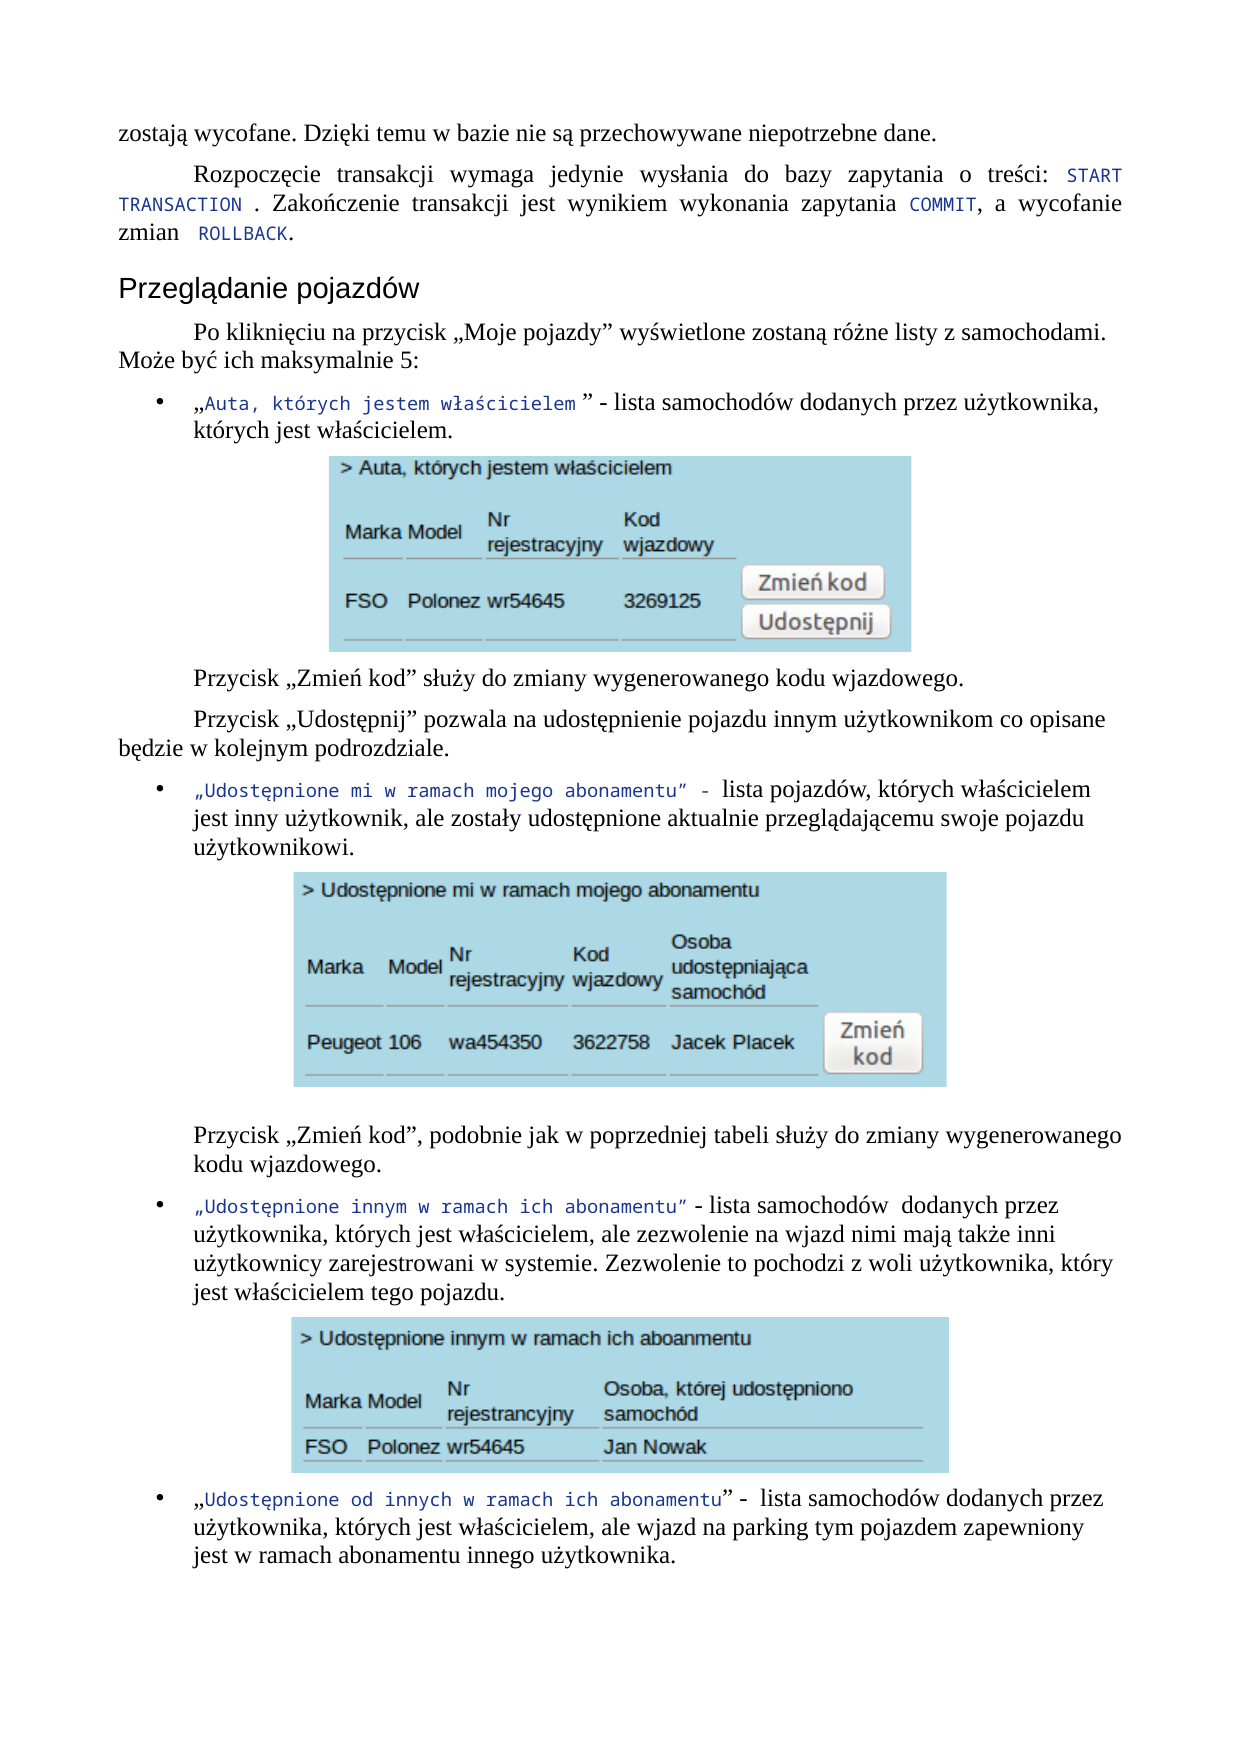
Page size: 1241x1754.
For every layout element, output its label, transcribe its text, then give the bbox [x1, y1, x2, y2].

text Przycisk „Udostępnij” pozwala na udostępnienie pojazdu innym użytkownikom co opisane będzie w kolejnym podrozdziale. [118, 704, 1122, 762]
list „Udostępnione innym w ramach ich abonamentu” - lista samochodów dodanych przez użytkownika, których jest właścicielem, ale zezwolenie na wjazd nimi mają także inni użytkownicy zarejestrowani w systemie. Zezwolenie to pochodzi z woli użytkownika, który jest właścicielem tego pojazdu. [156, 1190, 1122, 1305]
list „Udostępnione od innych w ramach ich abonamentu” - lista samochodów dodanych przez użytkownika, których jest właścicielem, ale wjazd na parking tym pojazdem zapewniony jest w ramach abonamentu innego użytkownika. [156, 1483, 1122, 1569]
text Rozpoczęcie transakcji wymaga jedynie wysłania do bazy zapytania o treści: START TRANSACTION . Zakończenie transakcji jest wynikiem wykonania zapytania COMMIT, a wycofanie zmian ROLLBACK. [118, 159, 1122, 246]
text zostają wycofane. Dzięki temu w bazie nie są przechowywane niepotrzebne dane. [118, 118, 1122, 147]
subtitle Przeglądanie pojazdów [118, 271, 1122, 304]
picture [293, 872, 947, 1087]
text Przycisk „Zmień kod”, podobnie jak w poprzedniej tabeli służy do zmiany wygenerowanego kodu wjazdowego. [118, 1120, 1122, 1178]
list „Udostępnione mi w ramach mojego abonamentu” - lista pojazdów, których właścicielem jest inny użytkownik, ale zostały udostępnione aktualnie przeglądającemu swoje pojazdu użytkownikowi. [156, 774, 1122, 860]
picture [328, 456, 912, 652]
list „Auta, których jestem właścicielem ” - lista samochodów dodanych przez użytkownika, których jest właścicielem. [156, 387, 1122, 444]
picture [291, 1317, 949, 1473]
text Po kliknięciu na przycisk „Moje pojazdy” wyświetlone zostaną różne listy z samochodami. Może być ich maksymalnie 5: [118, 317, 1122, 374]
text Przycisk „Zmień kod” służy do zmiany wygenerowanego kodu wjazdowego. [118, 663, 1122, 692]
